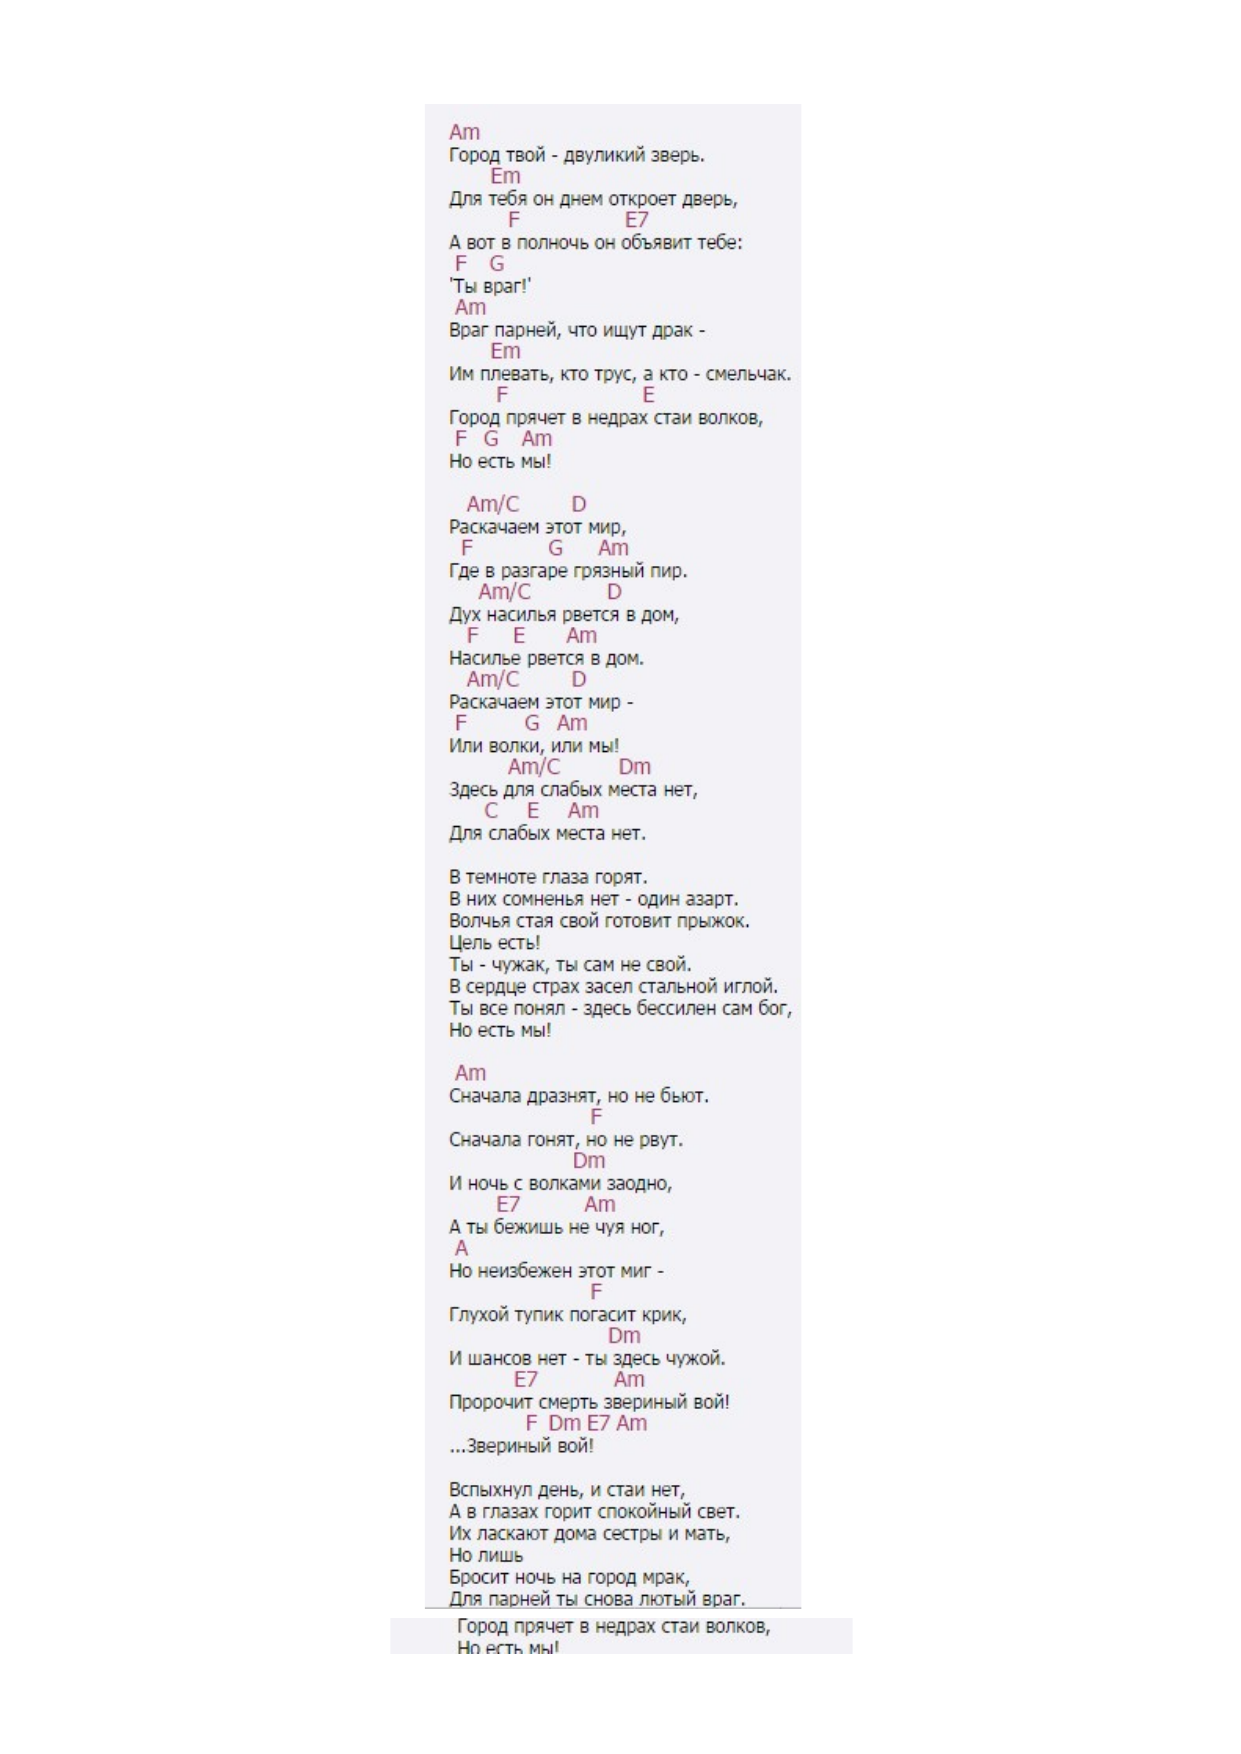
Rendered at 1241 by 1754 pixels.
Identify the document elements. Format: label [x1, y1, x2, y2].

picture [390, 1618, 853, 1654]
picture [424, 104, 802, 1609]
